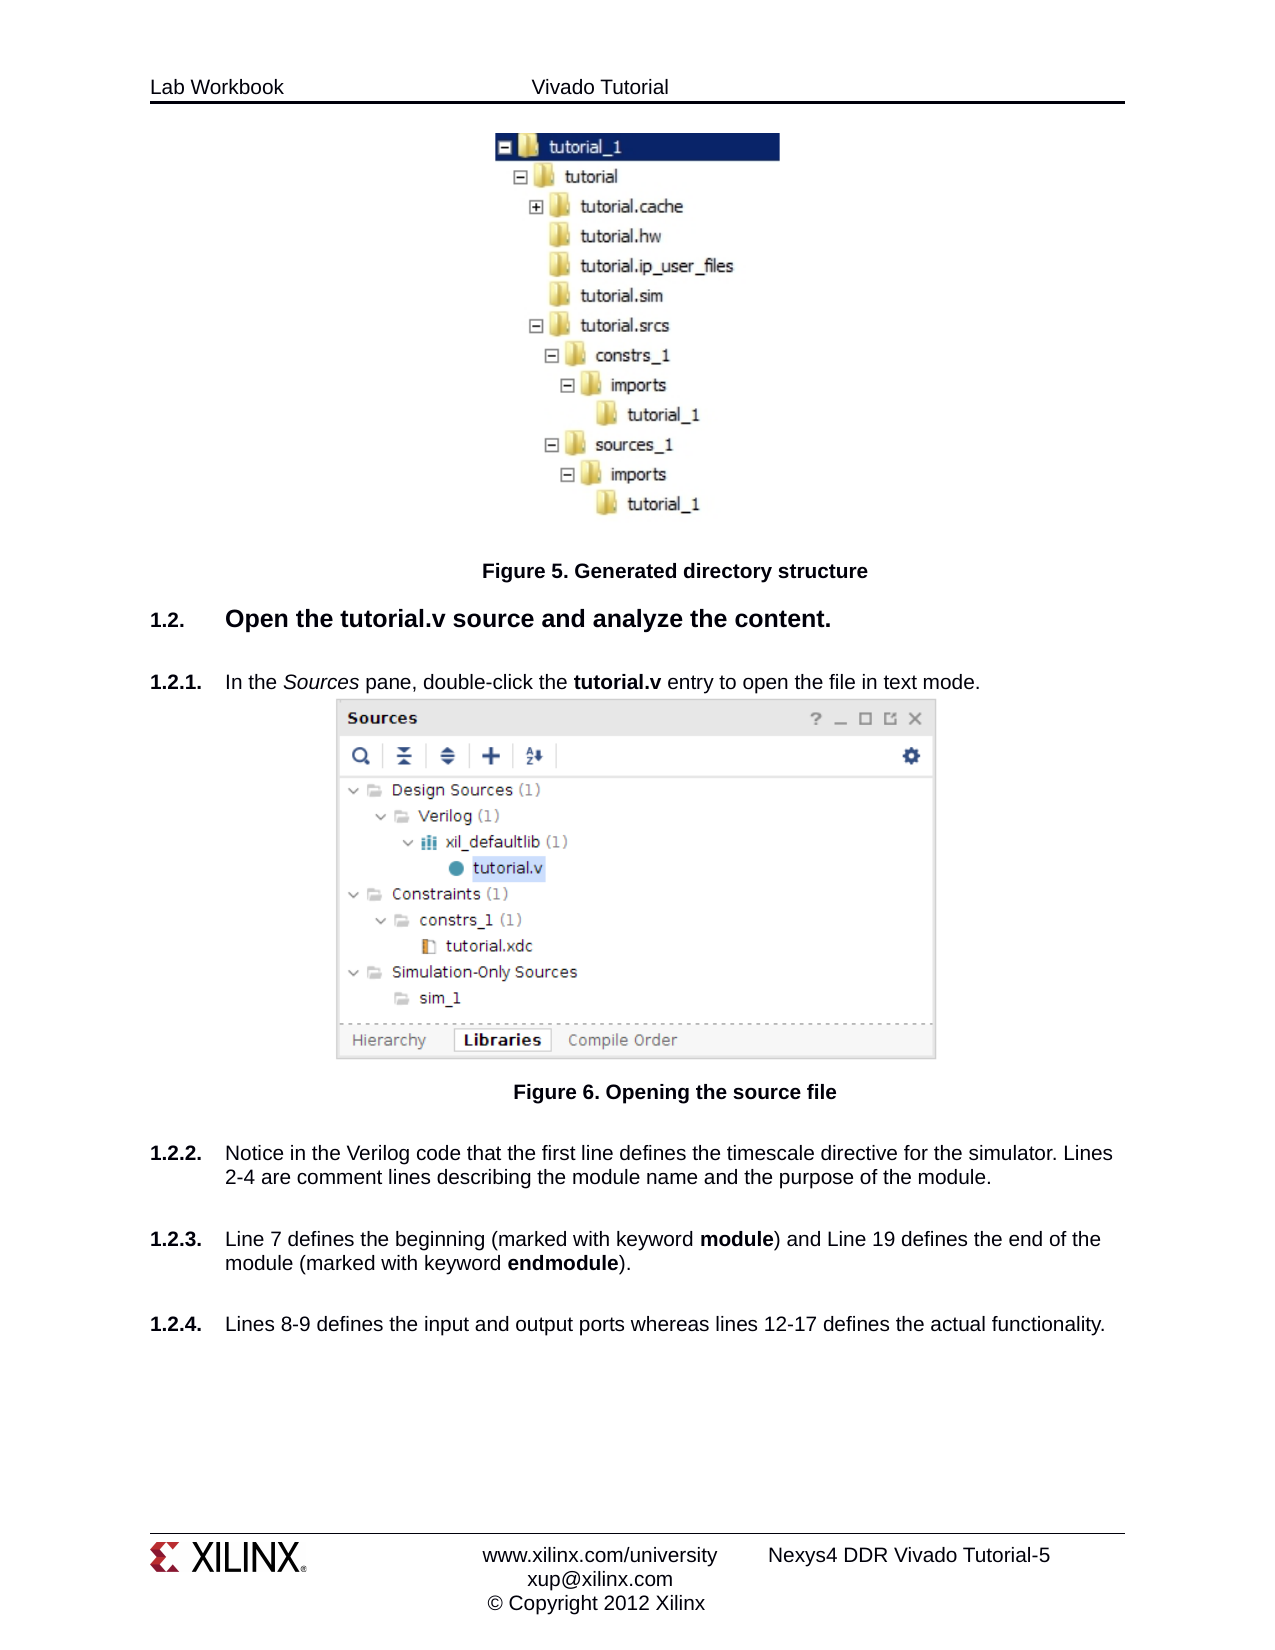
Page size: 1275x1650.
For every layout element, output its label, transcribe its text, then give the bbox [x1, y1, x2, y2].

list Notice in the Verilog code that the first line defines the timescale directive for the simulator. Lines 2-4 are comment lines describing the module name and the purpose of the module. [150, 1141, 1125, 1189]
picture [330, 694, 945, 1068]
list Lines 8-9 defines the input and output ports whereas lines 12-17 defines the actual functionality. [150, 1312, 1125, 1336]
list Line 7 defines the beginning (marked with keyword module) and Line 19 defines the end of the module (marked with keyword endmodule). [150, 1226, 1125, 1274]
picture [495, 133, 780, 523]
text Figure 5. Generated directory structure [225, 559, 1125, 583]
list Open the tutorial.v source and analyze the content. [150, 604, 1125, 633]
list In the Sources pane, double-click the tutorial.v entry to open the file in text mode. [150, 670, 1125, 694]
picture [150, 1542, 307, 1572]
text Figure 6. Opening the source file [225, 1079, 1125, 1103]
